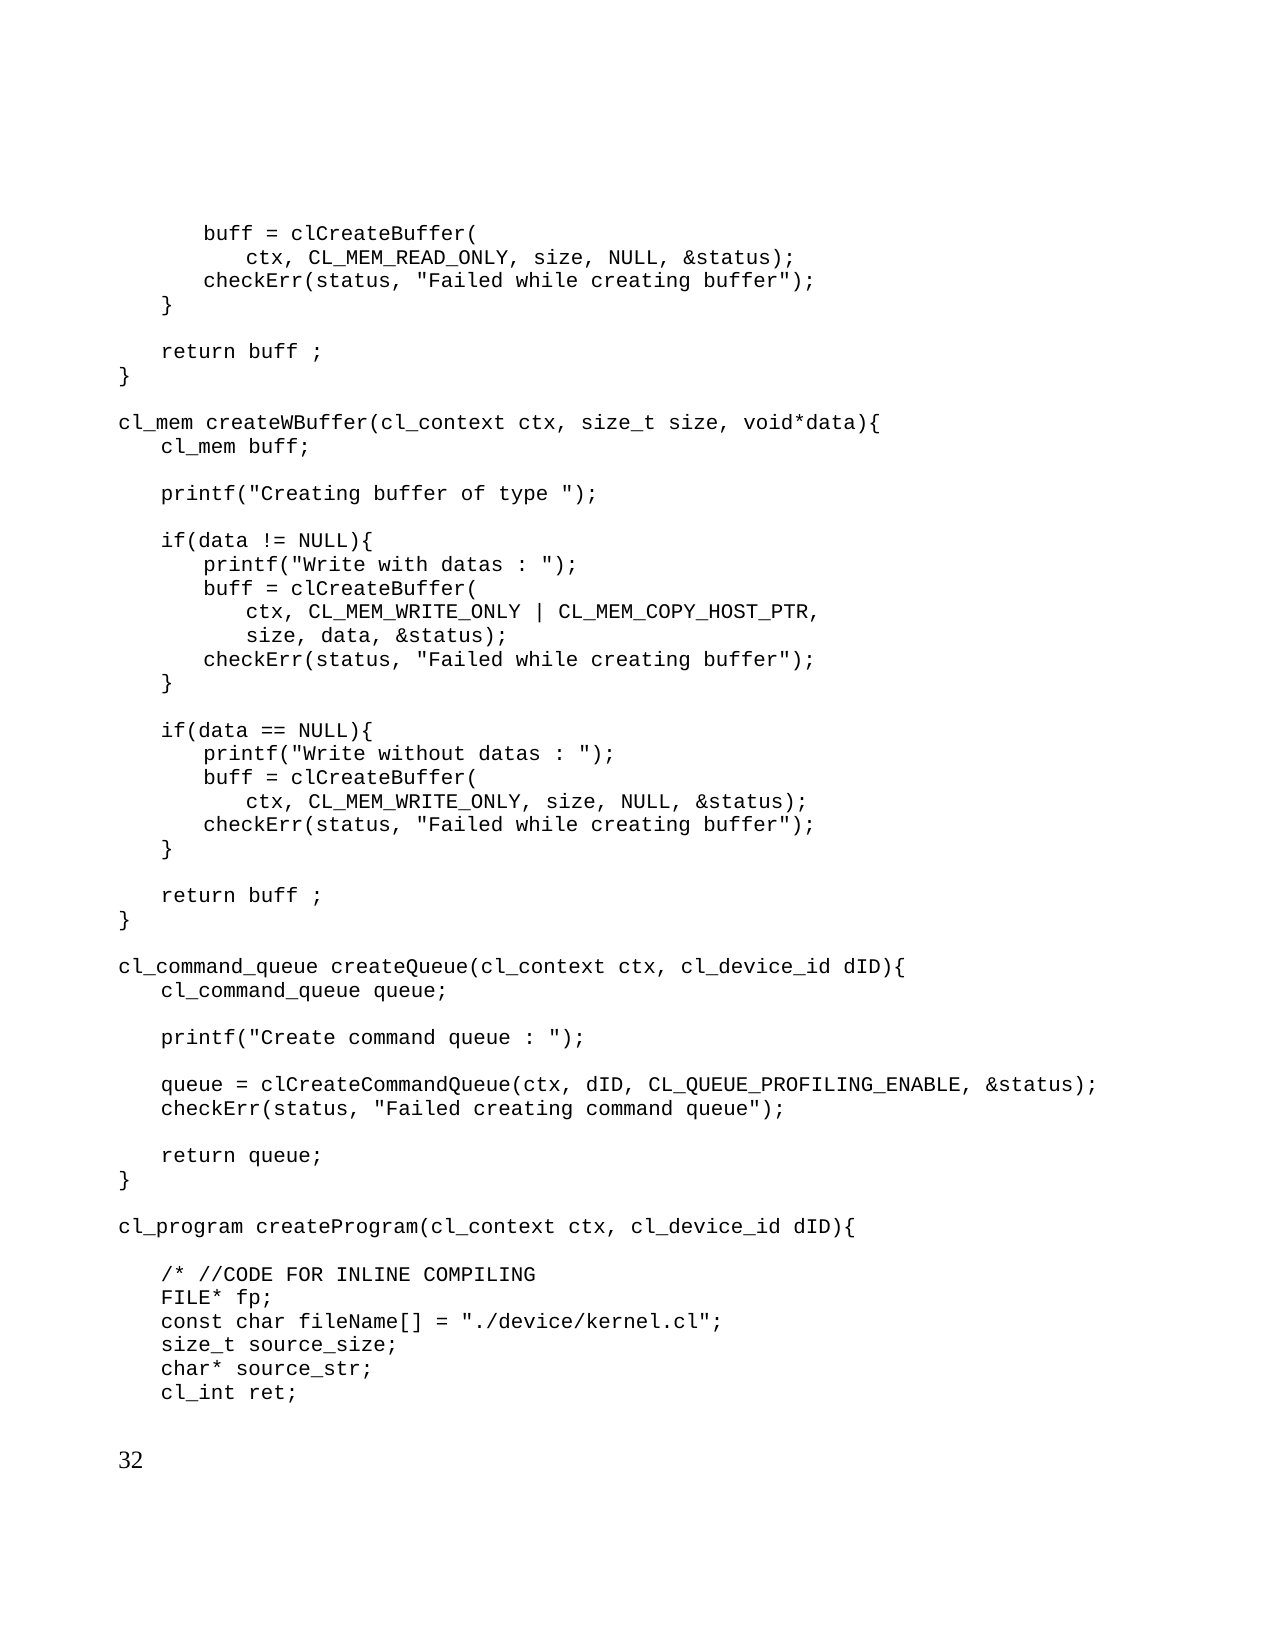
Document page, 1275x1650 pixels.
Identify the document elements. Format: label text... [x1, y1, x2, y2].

text checkErr(status, "Failed creating command queue"); [118, 1098, 1157, 1122]
text printf("Write without datas : "); [118, 743, 1157, 767]
text cl_mem buff; [118, 436, 1157, 459]
text printf("Creating buffer of type "); [118, 483, 1157, 507]
text size_t source_size; [118, 1334, 1157, 1358]
text ctx, CL_MEM_READ_ONLY, size, NULL, &status); [118, 247, 1157, 270]
text cl_mem createWBuffer(cl_context ctx, size_t size, void*data){ [118, 412, 1157, 436]
text printf("Create command queue : "); [118, 1027, 1157, 1051]
text cl_command_queue queue; [118, 980, 1157, 1003]
text cl_program createProgram(cl_context ctx, cl_device_id dID){ [118, 1216, 1157, 1240]
text FILE* fp; [118, 1287, 1157, 1311]
text } [118, 909, 1157, 932]
text size, data, &status); [118, 625, 1157, 649]
text printf("Write with datas : "); [118, 554, 1157, 578]
text return buff ; [118, 885, 1157, 909]
text const char fileName[] = "./device/kernel.cl"; [118, 1311, 1157, 1334]
text buff = clCreateBuffer( [118, 767, 1157, 791]
text checkErr(status, "Failed while creating buffer"); [118, 270, 1157, 294]
text checkErr(status, "Failed while creating buffer"); [118, 814, 1157, 838]
text } [118, 672, 1157, 696]
text } [118, 365, 1157, 389]
text } [118, 1169, 1157, 1193]
text queue = clCreateCommandQueue(ctx, dID, CL_QUEUE_PROFILING_ENABLE, &status); [118, 1074, 1157, 1098]
text } [118, 294, 1157, 318]
text ctx, CL_MEM_WRITE_ONLY | CL_MEM_COPY_HOST_PTR, [118, 601, 1157, 625]
text cl_int ret; [118, 1382, 1157, 1405]
text /* //CODE FOR INLINE COMPILING [118, 1263, 1157, 1287]
text checkErr(status, "Failed while creating buffer"); [118, 649, 1157, 672]
text buff = clCreateBuffer( [118, 578, 1157, 601]
text char* source_str; [118, 1358, 1157, 1382]
text return queue; [118, 1145, 1157, 1169]
text if(data == NULL){ [118, 720, 1157, 743]
text cl_command_queue createQueue(cl_context ctx, cl_device_id dID){ [118, 956, 1157, 980]
text } [118, 838, 1157, 862]
text ctx, CL_MEM_WRITE_ONLY, size, NULL, &status); [118, 791, 1157, 814]
text if(data != NULL){ [118, 531, 1157, 554]
text buff = clCreateBuffer( [118, 223, 1157, 247]
text return buff ; [118, 341, 1157, 365]
